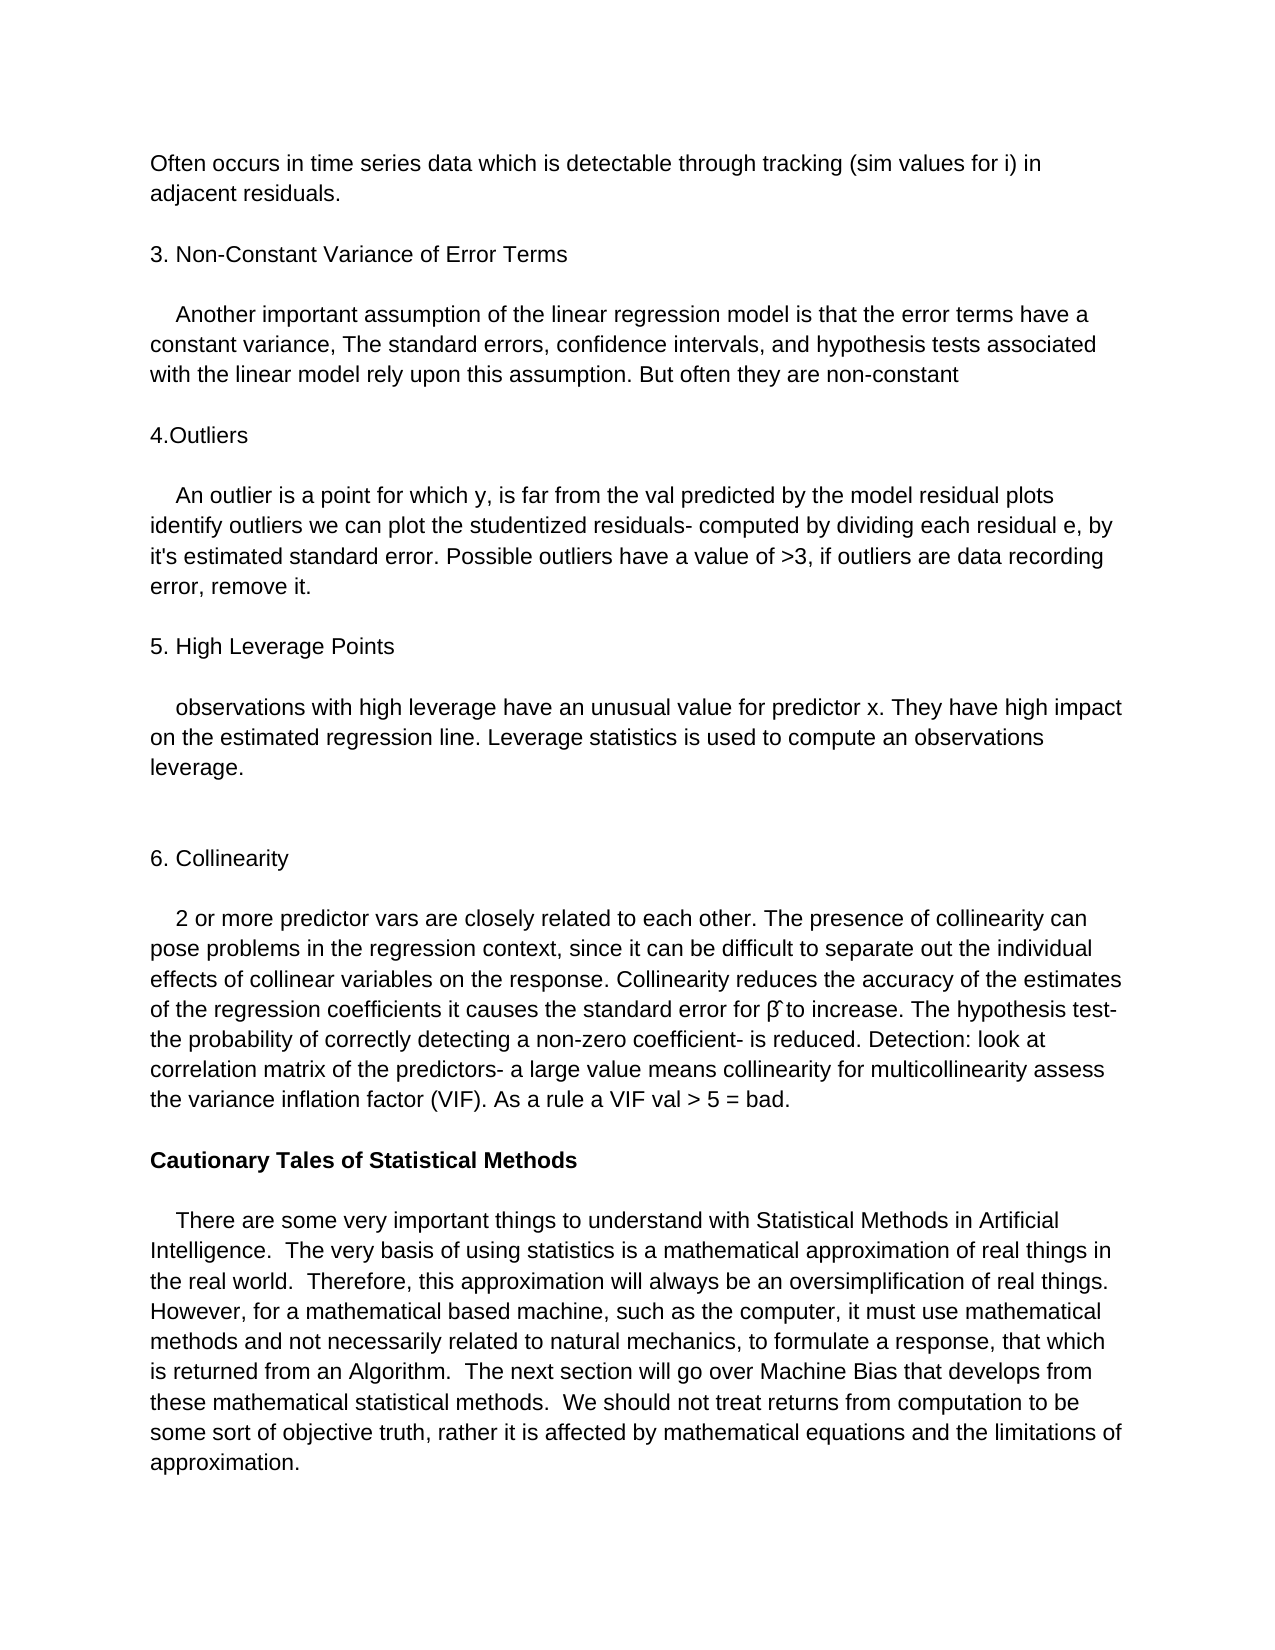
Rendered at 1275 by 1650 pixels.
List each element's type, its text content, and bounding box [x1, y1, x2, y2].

text There are some very important things to understand with Statistical Methods in Artificial Intelligence. The very basis of using statistics is a mathematical approximation of real things in the real world. Therefore, this approximation will always be an oversimplification of real things. However, for a mathematical based machine, such as the computer, it must use mathematical methods and not necessarily related to natural mechanics, to formulate a response, that which is returned from an Algorithm. The next section will go over Machine Bias that develops from these mathematical statistical methods. We should not treat returns from computation to be some sort of objective truth, rather it is affected by mathematical equations and the limitations of approximation. [150, 1207, 1125, 1475]
text Often occurs in time series data which is detectable through tracking (sim values for i) in adjacent residuals. [150, 150, 1125, 237]
text 3. Non-Constant Variance of Error Terms [150, 241, 1125, 297]
text Another important assumption of the linear regression model is that the error terms have a constant variance, The standard errors, confidence intervals, and hypothesis tests associated with the linear model rely upon this assumption. But often they are non-constant 4.Outliers An outlier is a point for which y, is far from the val predicted by the model residual plots identify outliers we can plot the studentized residuals- computed by dividing each residual e, by it's estimated standard error. Possible outliers have a value of >3, if outliers are data recording error, remove it. 5. High Leverage Points [150, 301, 1125, 690]
text observations with high leverage have an unusual value for predictor x. They have high impact on the estimated regression line. Leverage statistics is used to compute an observations leverage. [150, 694, 1125, 841]
text 6. Collinearity [150, 845, 1125, 901]
text 2 or more predictor vars are closely related to each other. The presence of collinearity can pose problems in the regression context, since it can be difficult to separate out the individual effects of collinear variables on the response. Collinearity reduces the accuracy of the estimates of the regression coefficients it causes the standard error for β̂ to increase. The hypothesis test- the probability of correctly detecting a non-zero coefficient- is reduced. Detection: look at correlation matrix of the predictors- a large value means collinearity for multicollinearity assess the variance inflation factor (VIF). As a rule a VIF val > 5 = bad. [150, 905, 1125, 1113]
text Cautionary Tales of Statistical Methods [150, 1147, 1125, 1173]
